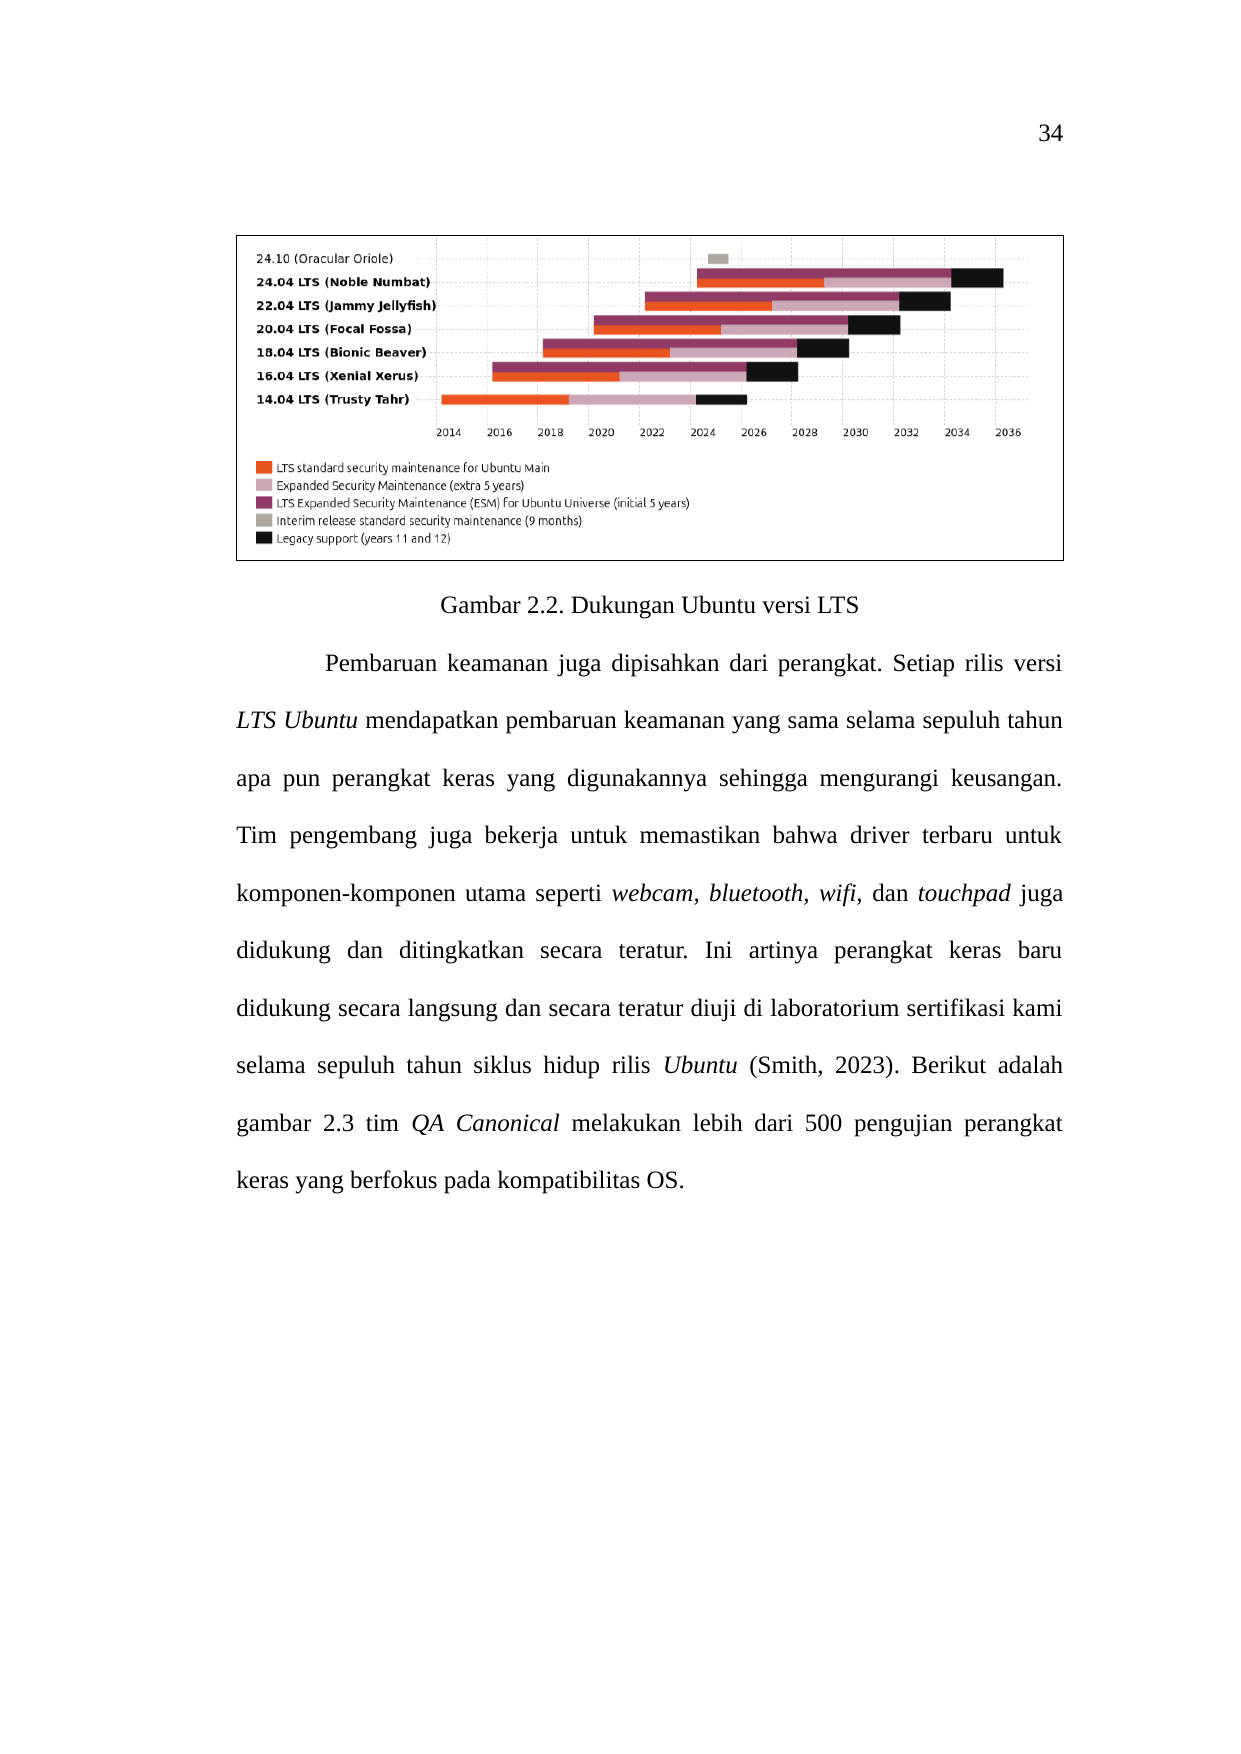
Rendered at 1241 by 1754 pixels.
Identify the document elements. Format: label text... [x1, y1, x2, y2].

text Gambar 2.2. Dukungan Ubuntu versi LTS [236, 561, 1063, 619]
picture [239, 238, 1060, 558]
text Pembaruan keamanan juga dipisahkan dari perangkat. Setiap rilis versi LTS Ubuntu mendapatkan pembaruan keamanan yang sama selama sepuluh tahun apa pun perangkat keras yang digunakannya sehingga mengurangi keusangan. Tim pengembang juga bekerja untuk memastikan bahwa driver terbaru untuk komponen-komponen utama seperti webcam, bluetooth, wifi, dan touchpad juga didukung dan ditingkatkan secara teratur. Ini artinya perangkat keras baru didukung secara langsung dan secara teratur diuji di laboratorium sertifikasi kami selama sepuluh tahun siklus hidup rilis Ubuntu (Smith, 2023)⁠. Berikut adalah gambar 2.3 tim QA Canonical melakukan lebih dari 500 pengujian perangkat keras yang berfokus pada kompatibilitas OS. [236, 648, 1063, 1194]
text [237, 236, 1063, 560]
